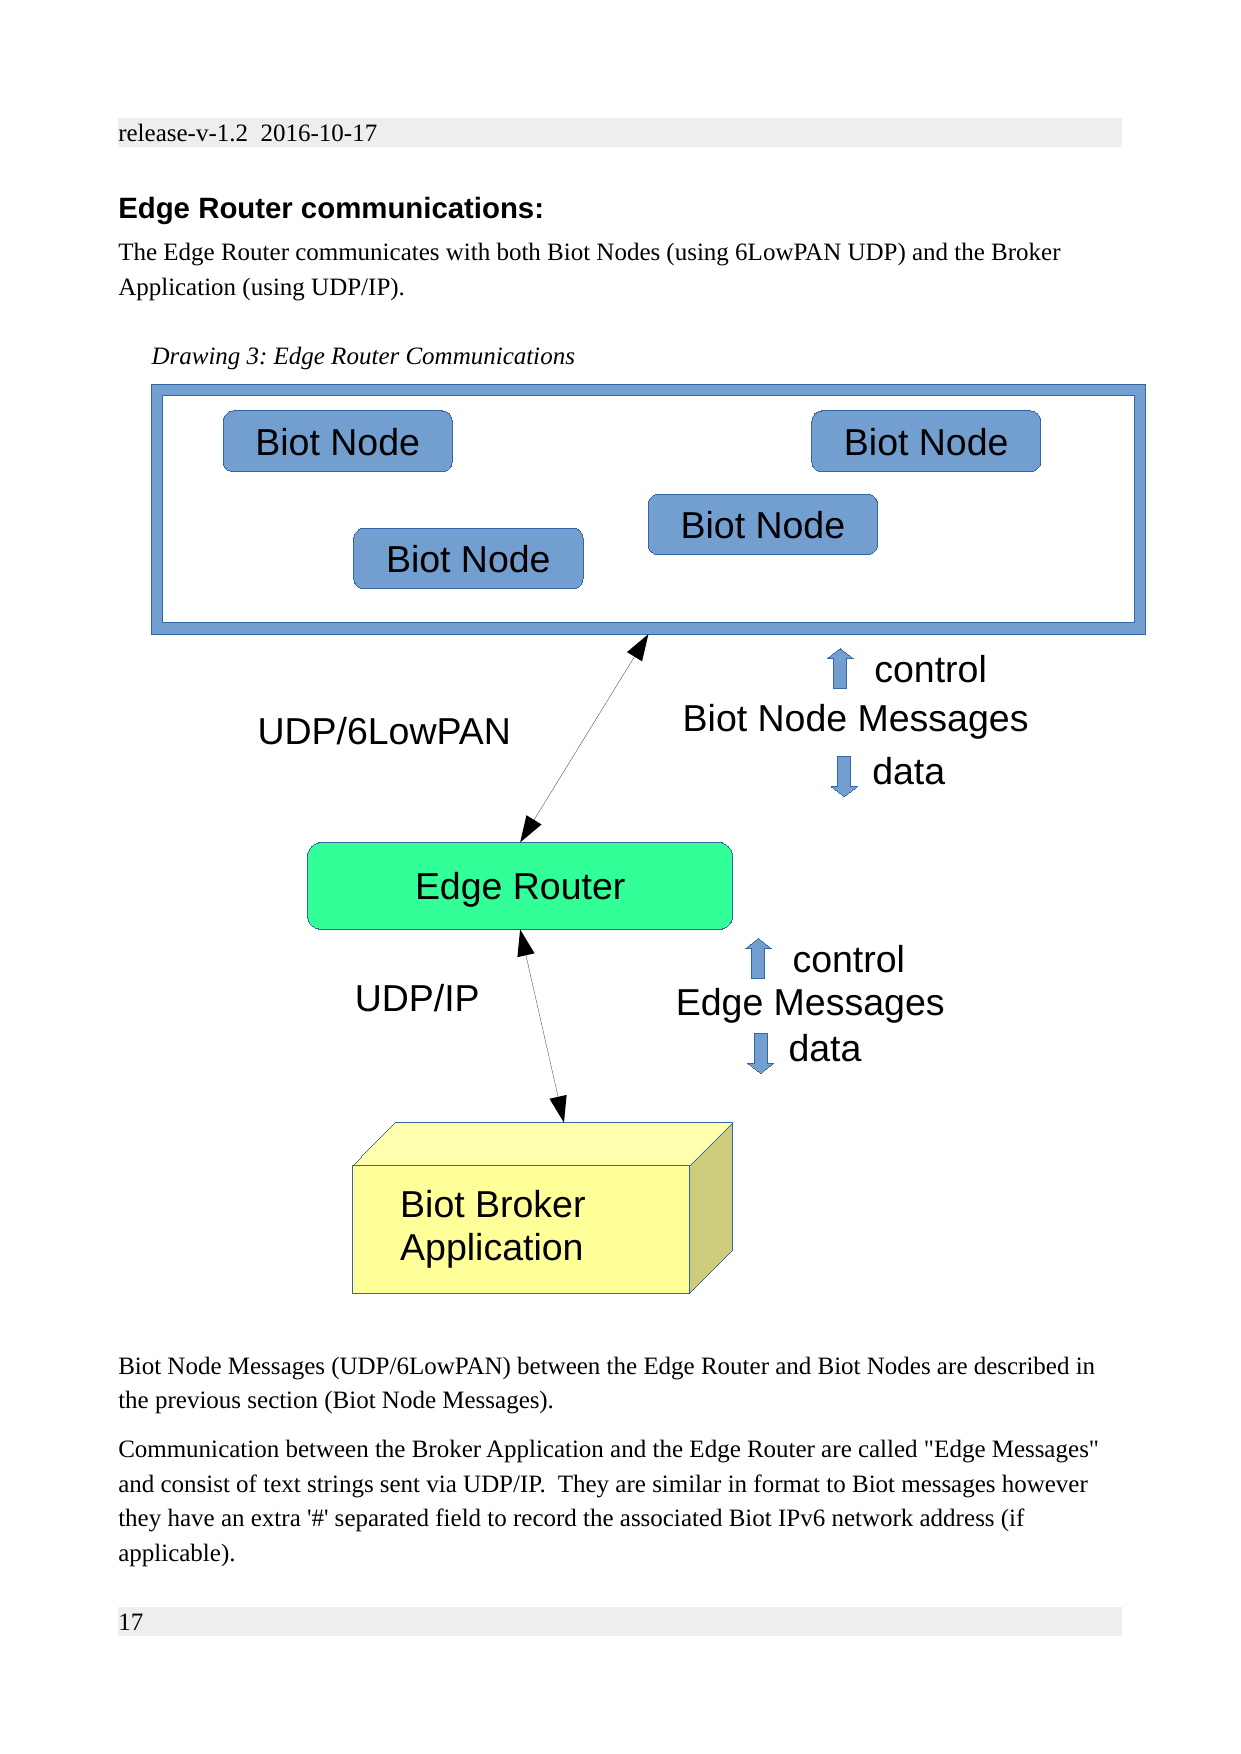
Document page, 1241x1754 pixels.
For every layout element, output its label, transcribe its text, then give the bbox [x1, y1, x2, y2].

subtitle Edge Router communications: [118, 191, 1122, 225]
text Biot Node Messages (UDP/6LowPAN) between the Edge Router and Biot Nodes are described in the previous section (Biot Node Messages). [118, 1351, 1122, 1414]
text The Edge Router communicates with both Biot Nodes (using 6LowPAN UDP) and the Broker Application (using UDP/IP). [118, 237, 1122, 300]
text Communication between the Broker Application and the Edge Router are called "Edge Messages" and consist of text strings sent via UDP/IP. They are similar in format to Biot messages however they have an extra '#' separated field to record the associated Biot IPv6 network address (if applicable). [118, 1434, 1122, 1567]
text Drawing 3: Edge Router Communications [151, 341, 1056, 369]
